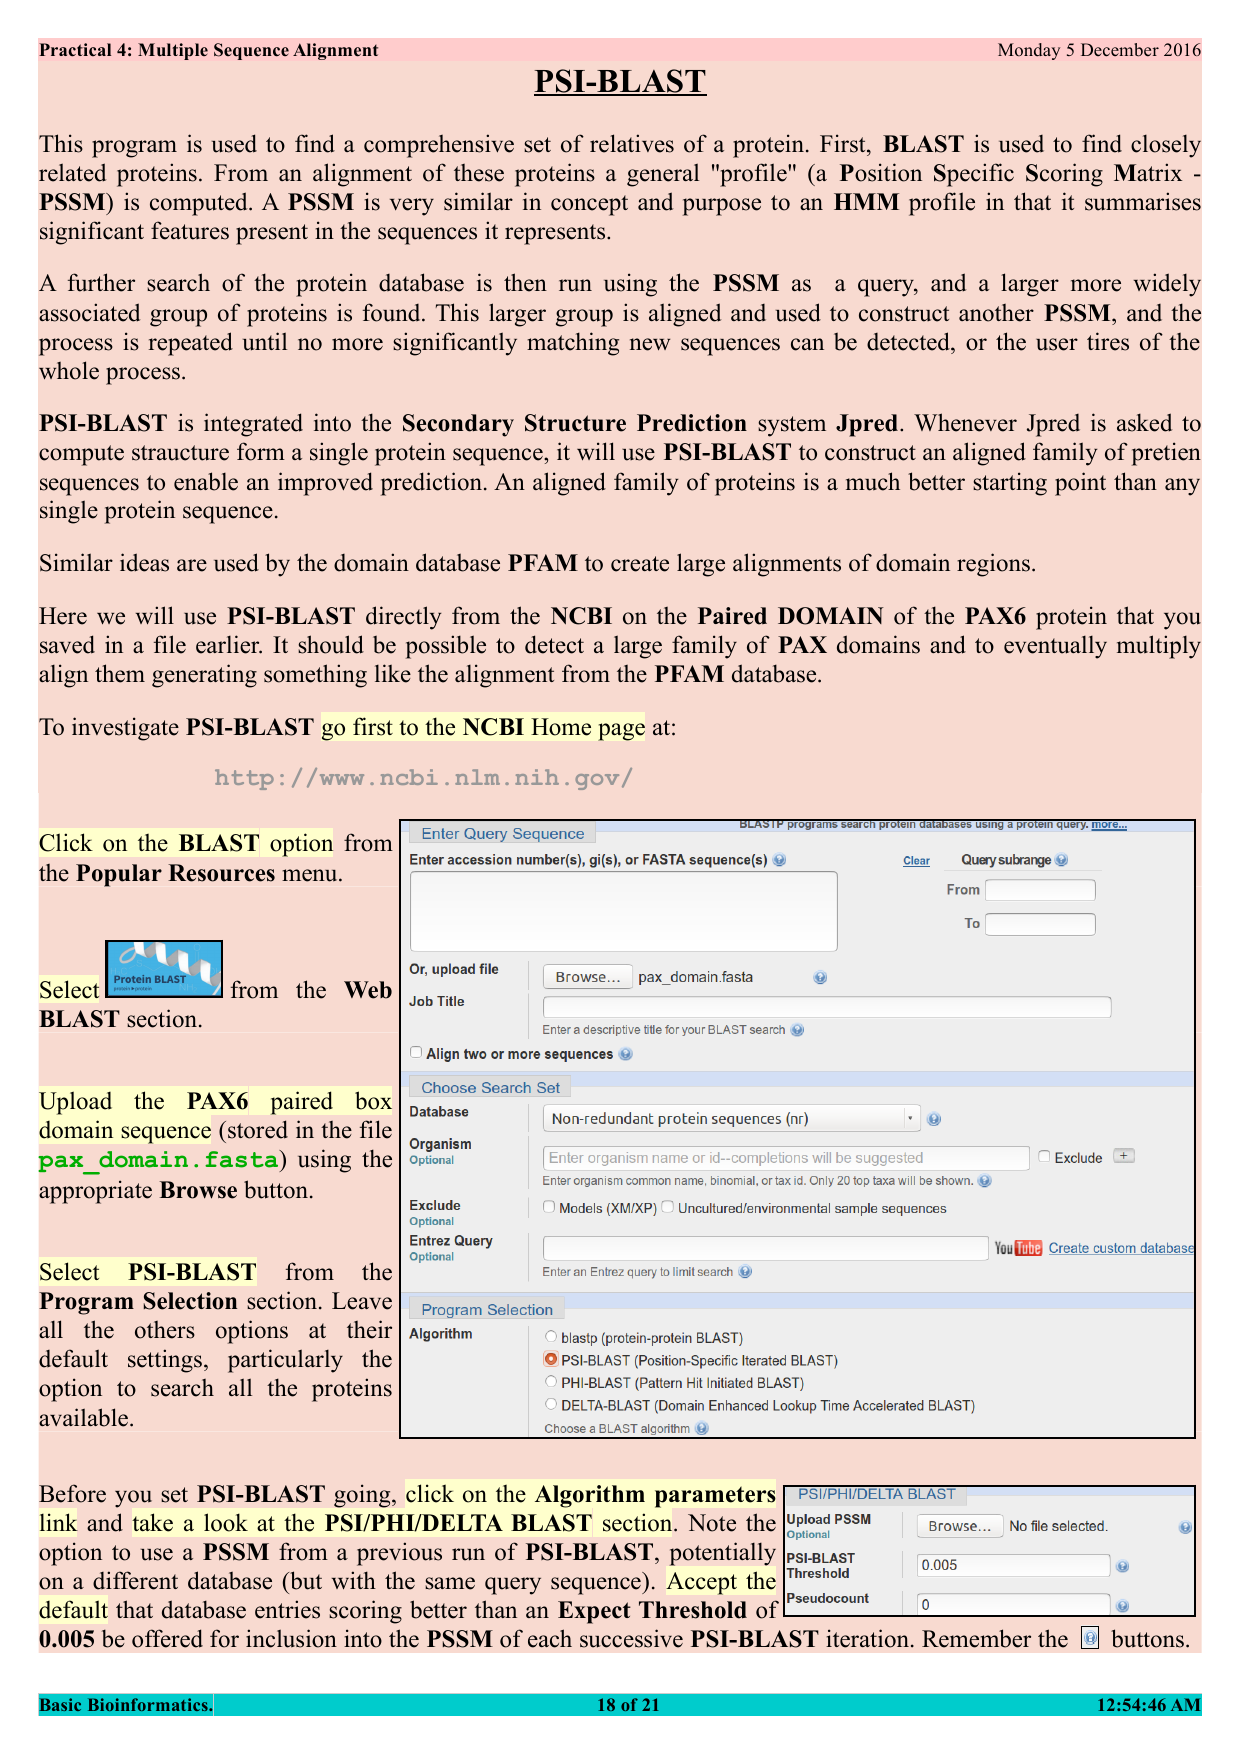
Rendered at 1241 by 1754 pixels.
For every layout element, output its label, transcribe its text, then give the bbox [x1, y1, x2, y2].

text Upload the PAX6 paired box domain sequence (stored in the file pax_domain.fasta) using the appropriate Browse button. [38, 1086, 398, 1204]
text This program is used to find a comprehensive set of relatives of a protein. First, BLAST is used to find closely related proteins. From an alignment of these proteins a general "profile" (a Position Specific Scoring Matrix - PSSM) is computed. A PSSM is very similar in concept and purpose to an HMM profile in that it summarises significant features present in the sequences it represents. [38, 128, 1202, 245]
text Selectfrom the Web BLAST section. [38, 939, 398, 1033]
text Click on the BLAST option from the Popular Resources menu. [38, 820, 399, 1439]
text Here we will use PSI-BLAST directly from the NCBI on the Paired DOMAIN of the PAX6 protein that you saved in a file earlier. It should be possible to detect a large family of PAX domains and to eventually multiply align them generating something like the alignment from the PFAM database. [38, 601, 1202, 688]
text A further search of the protein database is then run using the PSSM as a query, and a larger more widely associated group of proteins is found. This larger group is aligned and used to construct another PSSM, and the process is repeated until no more significantly matching new sequences can be detected, or the user tires of the whole process. [38, 268, 1202, 384]
text http://www.ncbi.nlm.nih.gov/ [38, 764, 1202, 793]
picture [785, 1487, 1194, 1615]
text PSI-BLAST is integrated into the Secondary Structure Prediction system Jpred. Whenever Jpred is asked to compute straucture form a single protein sequence, it will use PSI-BLAST to construct an aligned family of pretien sequences to enable an improved prediction. An aligned family of proteins is a much better starting point than any single protein sequence. [38, 408, 1202, 524]
picture [401, 821, 1194, 1437]
text To investigate PSI-BLAST go first to the NCBI Home page at: [38, 712, 1202, 741]
picture [1082, 1627, 1098, 1648]
text Before you set PSI-BLAST going, click on the Algorithm parameters link and take a look at the PSI/PHI/DELTA BLAST section. Note the option to use a PSSM from a previous run of PSI-BLAST, potentially on a different database (but with the same query sequence). Accept the default that database entries scoring better than an Expect Threshold of 0.005 be offered for inclusion into the PSSM of each successive PSI-BLAST iteration. Remember the buttons. [38, 1479, 1202, 1653]
text Select PSI-BLAST from the Program Selection section. Leave all the others options at their default settings, particularly the option to search all the proteins available. [38, 1257, 398, 1431]
text Similar ideas are used by the domain database PFAM to create large alignments of domain regions. [38, 548, 1202, 577]
text PSI-BLAST [38, 61, 1202, 99]
picture [108, 942, 221, 996]
